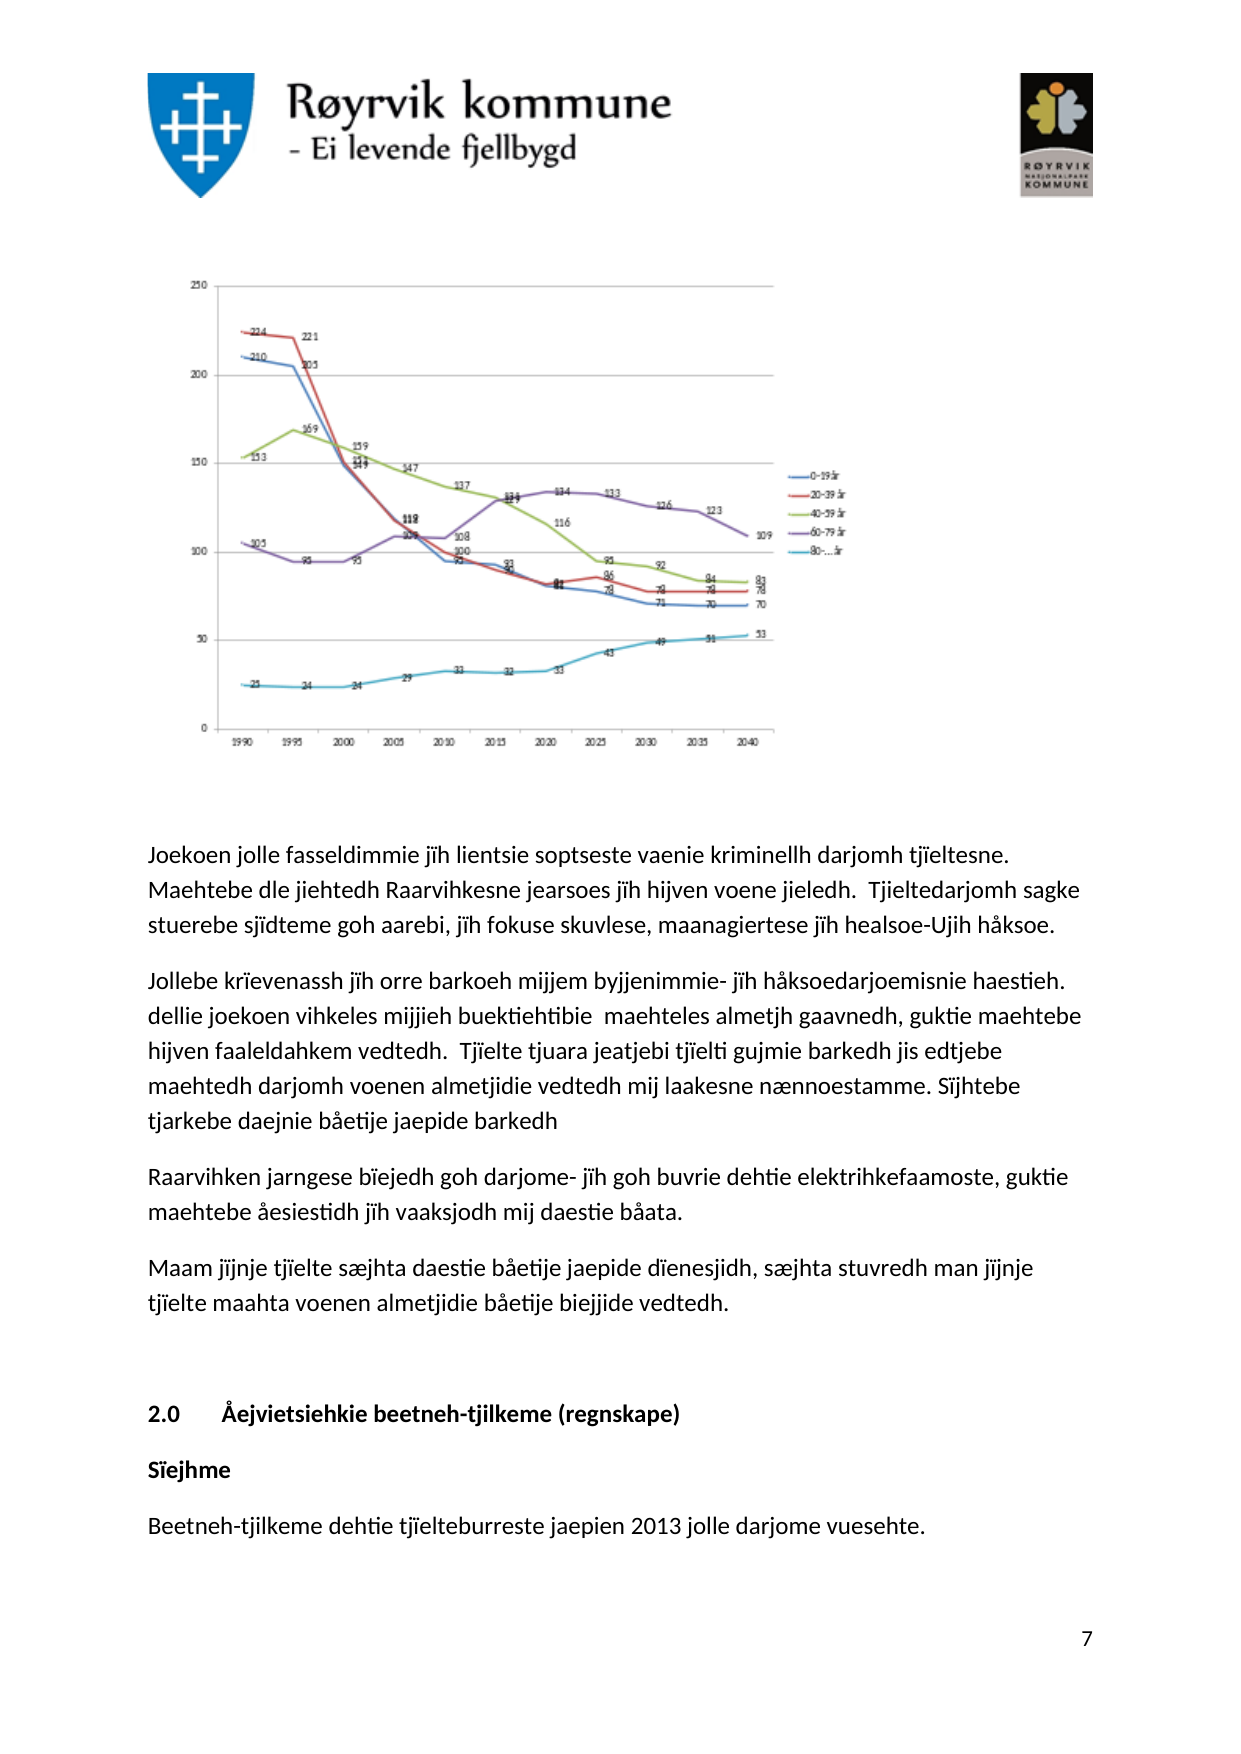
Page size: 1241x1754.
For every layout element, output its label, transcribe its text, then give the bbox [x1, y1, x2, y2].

text Sïejhme [148, 1454, 1093, 1485]
text Raarvihken jarngese bïejedh goh darjome- jïh goh buvrie dehtie elektrihkefaamoste, guktie maehtebe åesiestidh jïh vaaksjodh mij daestie båata. [148, 1161, 1093, 1227]
text Maam jïjnje tjïelte sæjhta daestie båetije jaepide dïenesjidh, sæjhta stuvredh man jïjnje tjïelte maahta voenen almetjidie båetije biejjide vedtedh. [148, 1252, 1093, 1317]
picture [147, 73, 1093, 198]
text Beetneh-tjilkeme dehtie tjïelteburreste jaepien 2013 jolle darjome vuesehte. [148, 1510, 1093, 1541]
text Jollebe krïevenassh jïh orre barkoeh mijjem byjjenimmie- jïh håksoedarjoemisnie haestieh. dellie joekoen vihkeles mijjieh buektiehtibie maehteles almetjh gaavnedh, guktie maehtebe hijven faaleldahkem vedtedh. Tjïelte tjuara jeatjebi tjïelti gujmie barkedh jis edtjebe maehtedh darjomh voenen almetjidie vedtedh mij laakesne nænnoestamme. Sïjhtebe tjarkebe daejnie båetije jaepide barkedh [148, 965, 1093, 1136]
text Joekoen jolle fasseldimmie jïh lientsie soptseste vaenie kriminellh darjomh tjïeltesne. Maehtebe dle jiehtedh Raarvihkesne jearsoes jïh hijven voene jieledh. Tjieltedarjomh sagke stuerebe sjïdteme goh aarebi, jïh fokuse skuvlese, maanagiertese jïh healsoe-Ujih håksoe. [148, 839, 1093, 940]
text 2.0 Åejvietsiehkie beetneh-tjilkeme (regnskape) [148, 1398, 1093, 1429]
